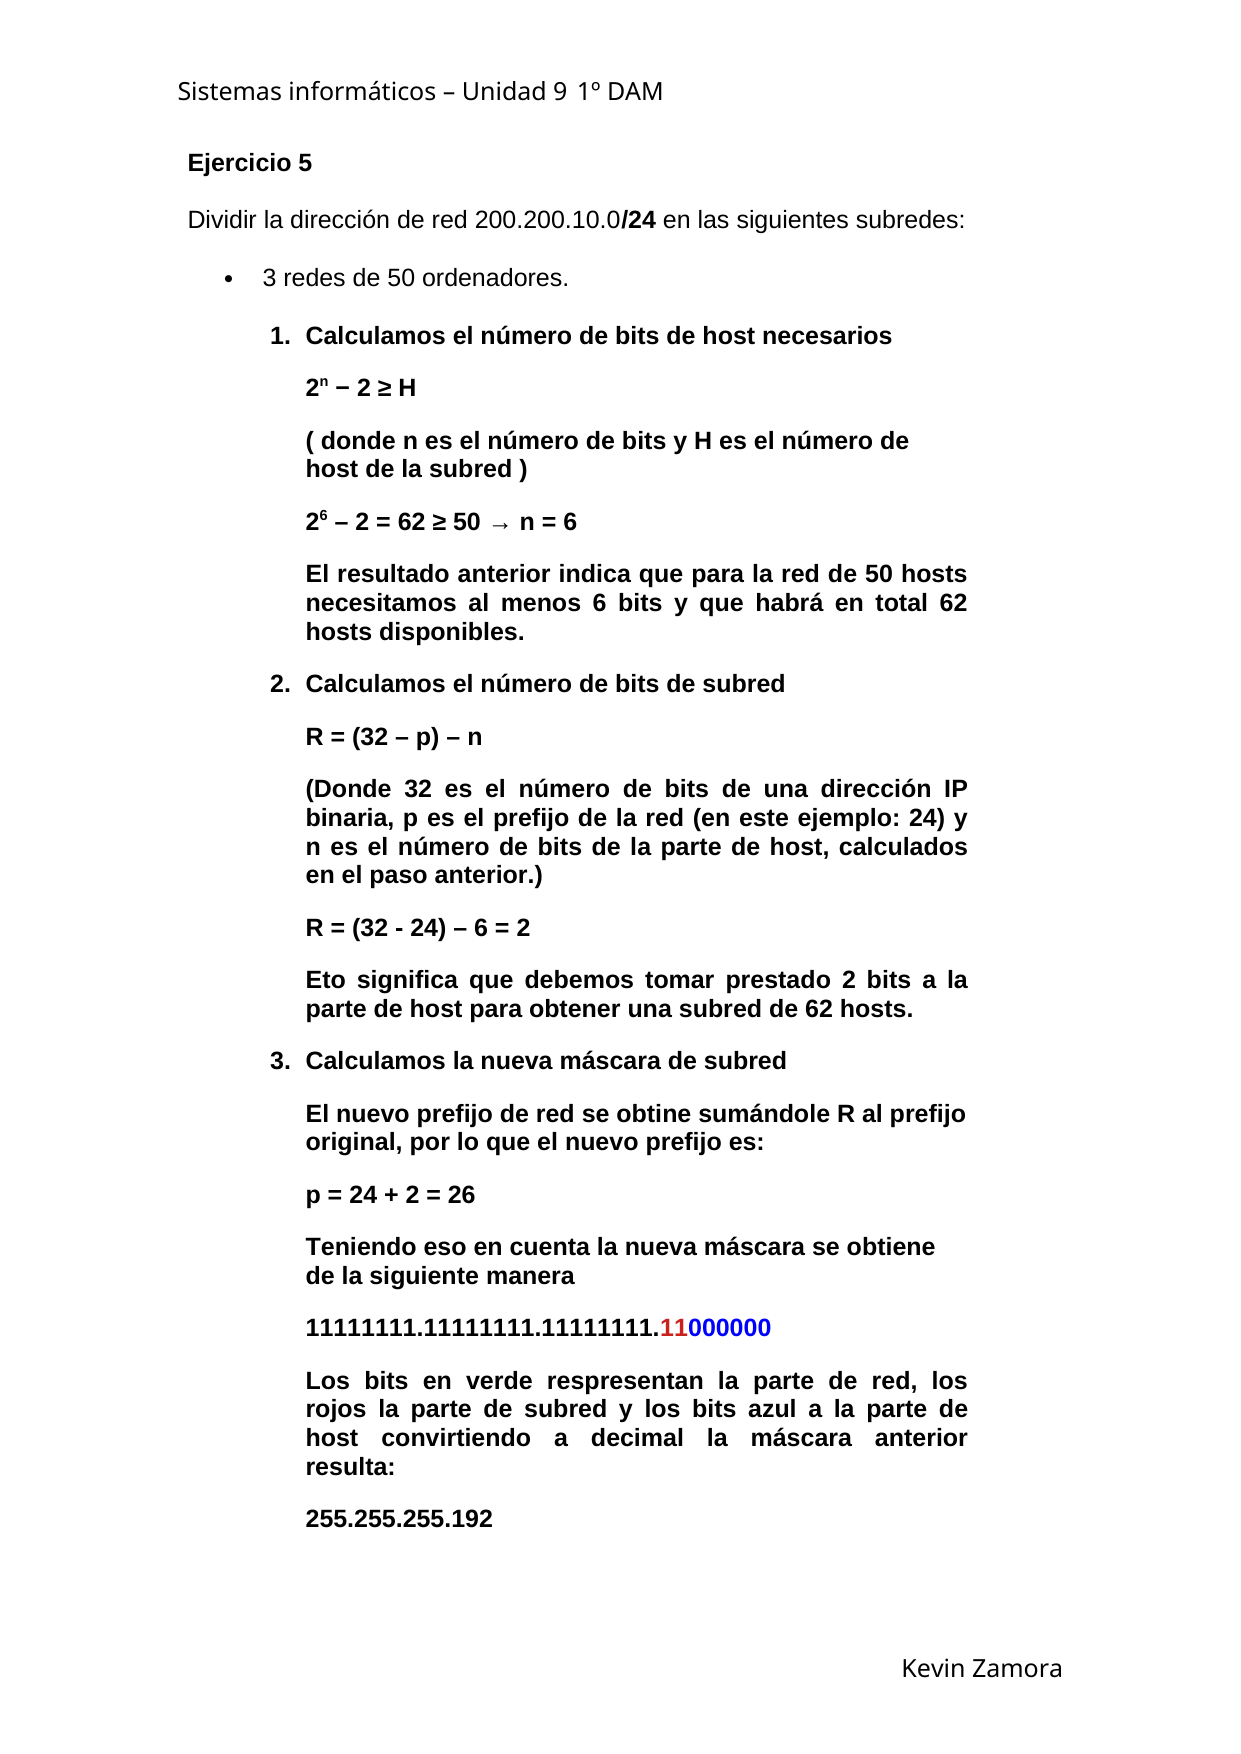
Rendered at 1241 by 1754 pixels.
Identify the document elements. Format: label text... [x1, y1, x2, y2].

table_cell [165, 148, 177, 1609]
table_cell EJERCICIOS: Esquema para los ejercicios 1 y 2 Ejercicio 1 En base al siguiente esquema de red, reconoce los dispositivos 1 y 2, y rellena la tabla con los datos pedidos. Ejercicio 2 Con respecto al anterior esquema, contestar: ¿Qué topología de conexión tenemos en el esquema si tomamos como referencia el Dispositivo 2? En forma de arbol ¿Qué tipo de cable usarías para conectar los dispositivos y los ordenadores con el Dispositivo 2? Cable de pares trenzados ¿Qué conectores usarías y con qué estándar de conexión? Usaría el conector RJ-45 y, de forma teorica, aplicaría la terminación T568A, debido a que actualmente todxs trabajamos con velocidades de transmisión superiores a 100 Mbps; el código de colores de esta es: blanco-verde, verde, blanco-naranja, azul, blanco-azul, naranja, blanco-marrón, marrón. Por otro lado y de cara a una aplicación más práctica, aplicaría preferentemente la versión B de la misma norma (T568B) debido principalmente a que hace muchos años que conozco y recuerdo su código de colores: blanco-naranja, naranja, blanco-verde, azul, blanco-azul, verde, blanco-marrón, marrón. Ambos códigos de colores se pueden usar indistíntamente, siempre que se utilice el mismo código para ambos/as extremos/terminaciones. Ejercicio 3 Rellenar si se necesita cable directo o cruzado (desde el punto de vista teórico) para unir los 2 elementos indicados en cada fila: Ejercicio 4 Averiguar la dirección física (dirección MAC) y la dirección lógica (dirección IP) de tu tarjeta de red, en una máquina windows y en una maquina Linux. Los comandos a utilizar son: En Linux: ifconfig En Windows: ipconfig /all Ejecútalos en tu máquina anfitrión y en una virtual del sistema operativo contrario. Copiar y pegar ambas capturas, y rellenar: Observaciones: - Buscar en las capturas solo conexiones ethernet e inalámbricas. Aparecen conexiones distintas como lo (que es el loopback de la red) - Que aparezcan tarjeta ethernet y/o inalámbrica en tu sistema anfitrión, dependerá de las conexiones que tengas en tu PC. - En la máquina virtual tendrás una tarjeta ethernet que incorpora el propio VirtualBox. Host: Guest: Ejercicio 5 Dividir la dirección de red 200.200.10.0/24 en las siguientes subredes: 3 redes de 50 ordenadores. Calculamos el número de bits de host necesarios 2n − 2 ≥ H ( donde n es el número de bits y H es el número de host de la subred ) 26 – 2 = 62 ≥ 50 → n = 6 El resultado anterior indica que para la red de 50 hosts necesitamos al menos 6 bits y que habrá en total 62 hosts disponibles. Calculamos el número de bits de subred R = (32 – p) – n (Donde 32 es el número de bits de una dirección IP binaria, p es el prefijo de la red (en este ejemplo: 24) y n es el número de bits de la parte de host, calculados en el paso anterior.) R = (32 - 24) – 6 = 2 Eto significa que debemos tomar prestado 2 bits a la parte de host para obtener una subred de 62 hosts. Calculamos la nueva máscara de subred El nuevo prefijo de red se obtine sumándole R al prefijo original, por lo que el nuevo prefijo es: p = 24 + 2 = 26 Teniendo eso en cuenta la nueva máscara se obtiene de la siguiente manera 11111111.11111111.11111111.11000000 Los bits en verde respresentan la parte de red, los rojos la parte de subred y los bits azul a la parte de host convirtiendo a decimal la máscara anterior resulta: 255.255.255.192 Calcular el salto de red El salto de red es la diferencia entre dos direcciones de red consecutivas y se calcula como la diferencia de 256 y el último octeto no nulo de la máscara, en este caso tenemos que: S = 256 − 192 = 64 Este valor se utilizará en el siguiente paso para conocer la siguiente dirección de red Calcular los parámetros de la red La dirección de la primera subred siempre será igual a la dirección de red original por lo es: 200.200.10.0 La direción del primer host se obtiene sumando 1 a la dirección de red: 200.200.10.1 La dirección del último host se obtiene sumando a la dirección de red el número de host de la subred: 200.200.10.62 La dirección de broadcast se obtiene sumando 1 a la dirección del último host 200.200.10.63 La dirección de la siguiente subred se puede calcular bien sumando 1 a la dirección de broadcast o bien sumando a la dirección de red el salto de red: 200.200.10.64 El resumen de los parámetros de la subred se muestra en la siguiente tabla: Calculamos el resto de subredes El resto de subredes se calcula siguiendo los mismos pasos vistos anteriormente, por ejemplo para la segunda subred La dirección de red se obtiene de la subred anterior: 200.200.10.64 A partir de aquí se sigues los mismos pasos Se calcula el número de bits de la parte de host 26 − 2 = 62 ≥ 50 ⟹ n = 6 Calculamos el número de bits de subred R = (32 − 24) − 6 = 2 Calculamos la nueva máscara p = 24 + 2 = 26 255.255.255.192 Por último calculamos el salto de red S = 256 − 192 = 64 El resto de parámetros se calculan exactamente igual a como ya se izo en el punto 5 4 redes de 12 ordenadores. Para cada subred, especificar: Pasos privios: Para determinar el número de bits de la parte de host se usa la fórmula 2 n − 2 ≥ H donde n es el número de bits y H es el número de host de la subred, en este caso: 2 4 − 2 = 14 ≥ 12 ⟹ n = 4 El resultado anterior indica que para la red de 12 hosts necesitamos al menos 4 bits y que habrá en total 14 hosts disponibles Para calcular el número de bits de la subred podemos utilizar la siguiente expresión R = (32 − p) − n Donde 32 es el número de bits de una dirección IP binaria, p es el prefijo de la red en nuestro ejemplo 24 y n es el número de bits de la parte de host calculado en el paso anterior. Teniendo eso en cuenta resulta: R = (32 − 24) − 4 = 4 Esto significa que debemos tomar prestado 4 bits a la parte de host para obtener una subred de 14 hosts El nuevo prefijo de red se obtine sumándole R al prefijo original, por lo que el nuevo prefijo es: p = 24 + 4 = 28 Teniendo eso en cuenta la nueva máscara se obtiene de la siguiente manera 11111111.11111111.11111111.11110000 Los bits en verde respresentan la parte de red, los rojos la parte de subred y los bits azul a la parte de host convirtiendo a decimal la máscara anterior resulta 255.255.255.240 El salto de red es la diferencia entre dos direcciones de red consecutivas y se calcula como la diferencia de 256 y el último octeto no nulo de la máscara, en este caso tenemos que: S = 256 − 240 = 16 Este valor se utilizará en el siguiente paso para conocer la siguiente dirección de red Resolución del ejercicio: La dirección de la primera subred siempre será igual a la dirección de red original por lo es: 200.200.10.0 La direción del primer host se obtiene sumando 1 a la dirección de red: 200.200.10.1 La dirección del último host se obtiene sumando a la dirección de red el número de host de la subred: 200.200.10.14 La dirección de broadcast se obtiene sumando 1 a la dirección del último host 200.200.10.15 La dirección de la siguiente subred se puede calcular bien sumando 1 a la dirección de broadcast o bien sumando a la dirección de red el salto de red: 200.200.10.16 Dirección de red y dirección de broadcast Dirección del primer equipo y último equipo Máscara de red Los datos requeridos en las lineas anteriores, o casi todos, varian según la subred de la que se trate y por ende, se adjunta una tabla explicativa con todas las direcciones requeridas. Especificar, ¿cuántas direcciones se pierden en total en la red? 254 hosts disponibles - 56 direcciones requeridas (hosts) = 198 direcciones perdidas Ejercicio 6 Queremos crear varias subredes de 2000 PC. Partiendo de la red dirección de red 150.200.0.0, responder: ¿A qué clase pertenece esta red? ¿Cuál es el máximo número de subredes con 2000 PC que se pueden crear? 32 subredes ¿Cuántos PC exactamente puede haber en cada subred? 254 hosts Como son muchas subredes, especificar de las 4 primeras subredes: Dirección de red y broadcast Dirección de primer y último equipo Máscara de red Resultados: [177, 148, 1063, 1609]
